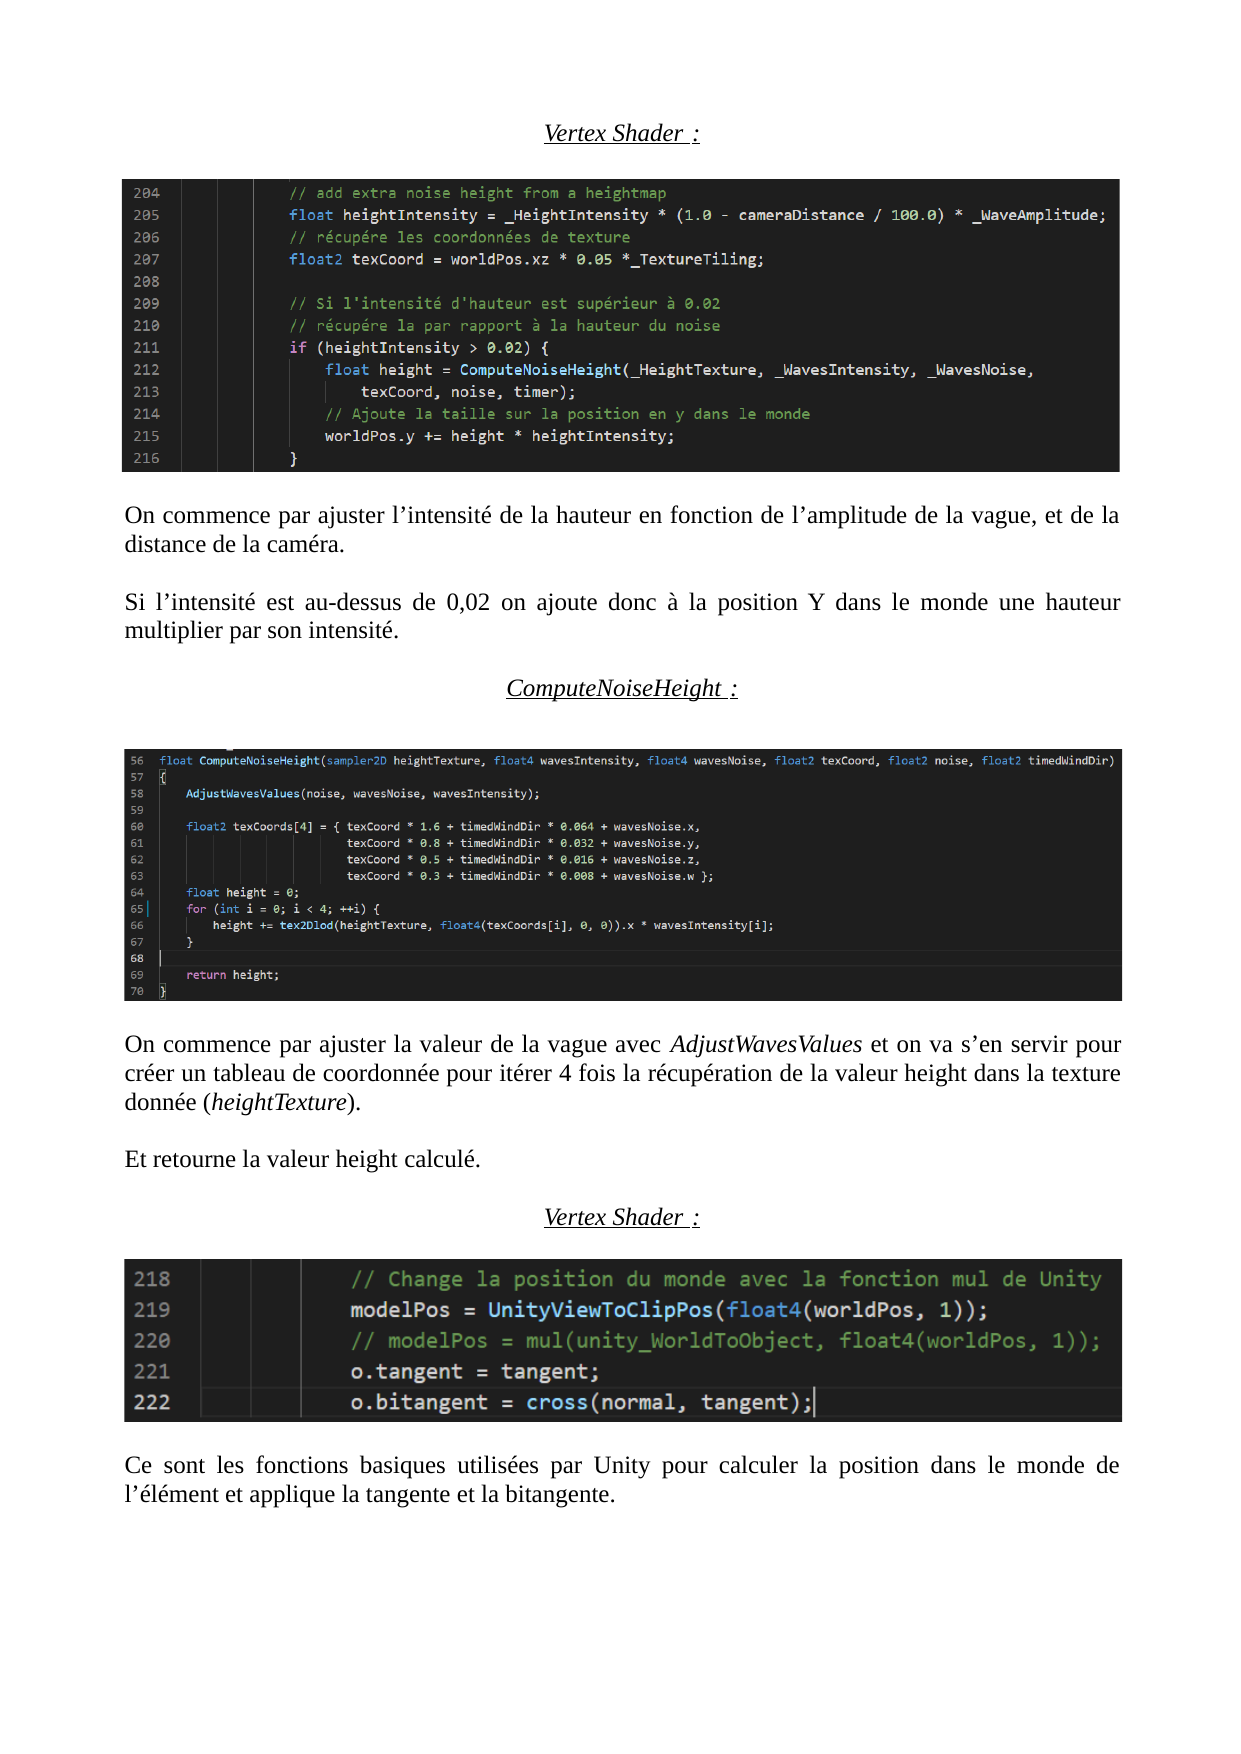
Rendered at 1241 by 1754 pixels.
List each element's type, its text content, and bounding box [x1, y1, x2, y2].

text Vertex Shader : [124, 118, 1122, 147]
picture [124, 749, 1123, 1001]
text On commence par ajuster l’intensité de la hauteur en fonction de l’amplitude de la vague, et de la distance de la caméra. [124, 500, 1122, 558]
text ComputeNoiseHeight : [124, 673, 1122, 702]
text Vertex Shader : [124, 1202, 1122, 1230]
picture [124, 1259, 1123, 1422]
text On commence par ajuster la valeur de la vague avec AdjustWavesValues et on va s’en servir pour créer un tableau de coordonnée pour itérer 4 fois la récupération de la valeur height dans la texture donnée (heightTexture). [124, 1029, 1122, 1115]
text Et retourne la valeur height calculé. [124, 1144, 1122, 1173]
text Ce sont les fonctions basiques utilisées par Unity pour calculer la position dans le monde de l’élément et applique la tangente et la bitangente. [124, 1451, 1122, 1508]
text Si l’intensité est au-dessus de 0,02 on ajoute donc à la position Y dans le monde une hauteur multiplier par son intensité. [124, 587, 1122, 644]
picture [121, 179, 1120, 472]
